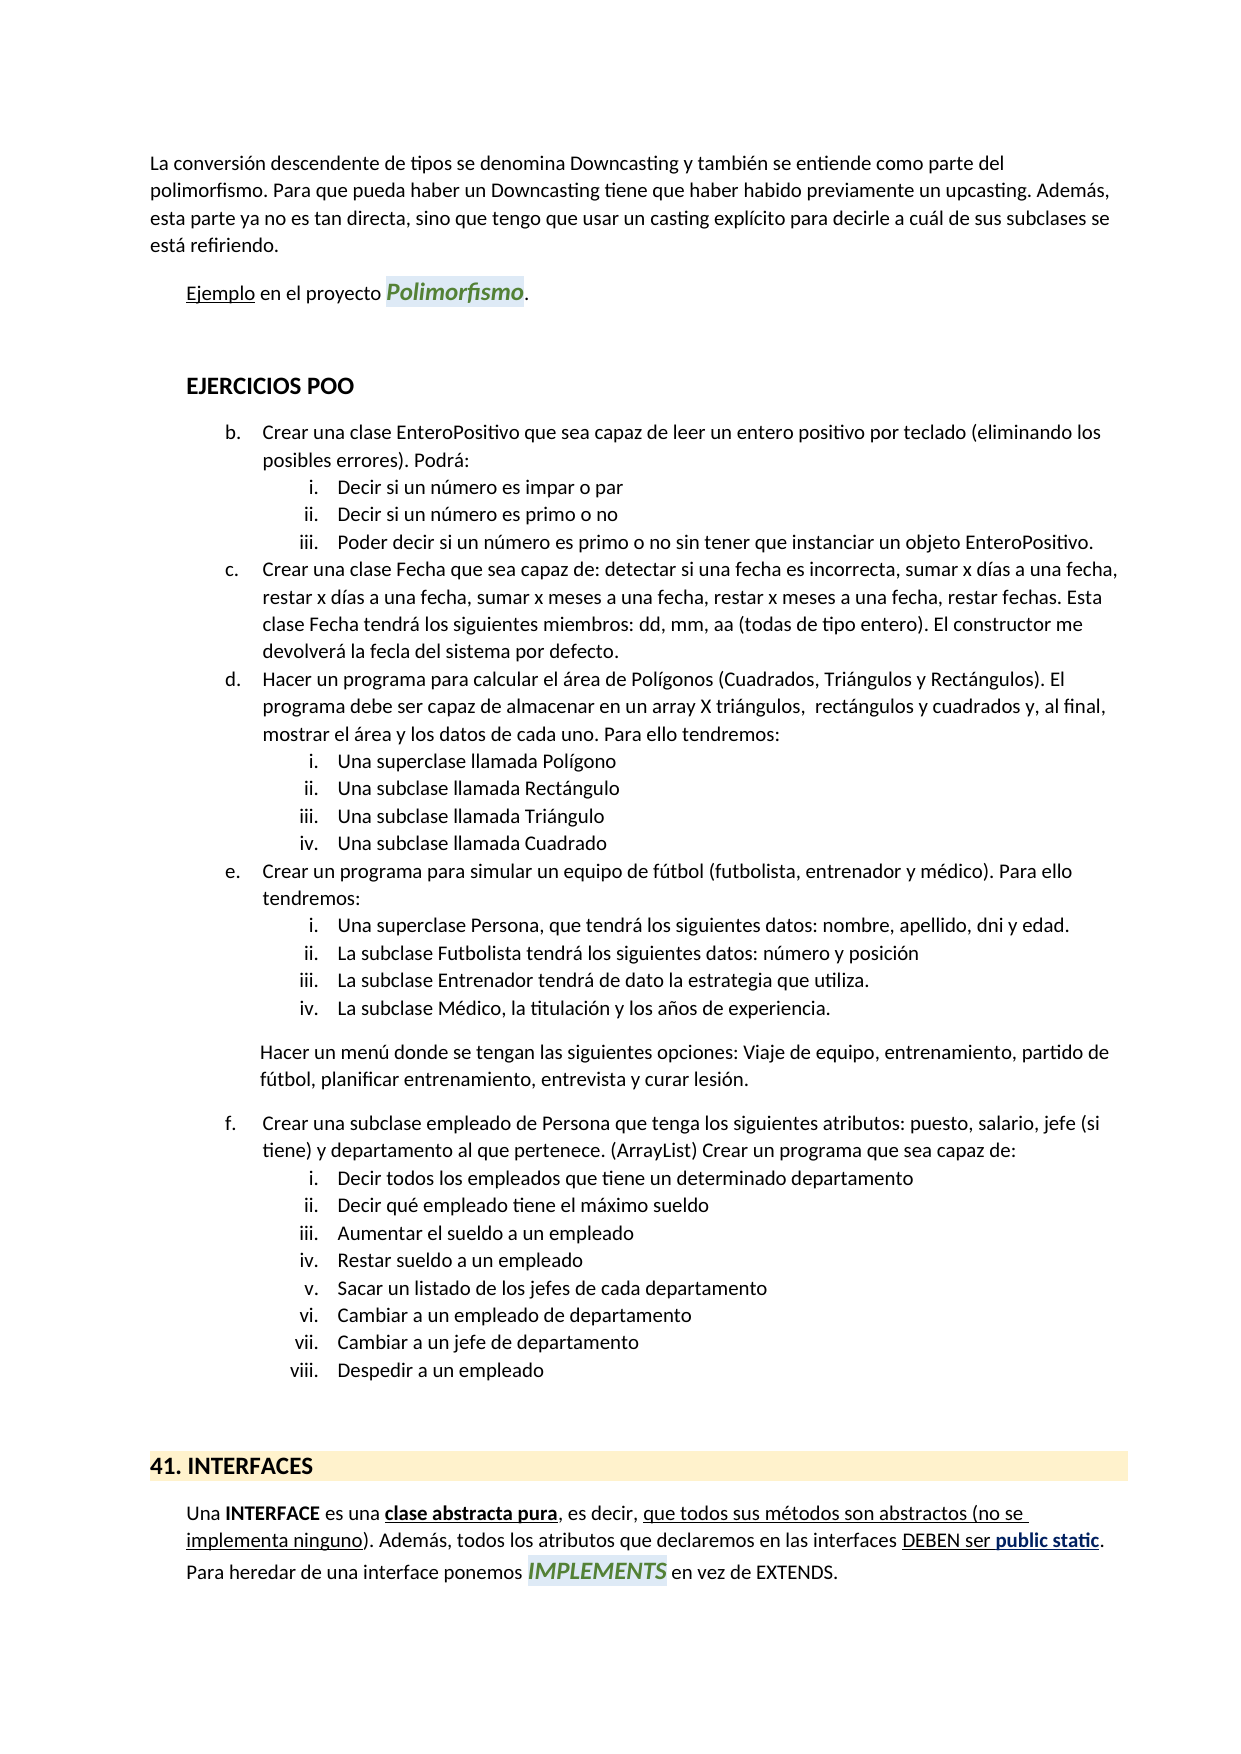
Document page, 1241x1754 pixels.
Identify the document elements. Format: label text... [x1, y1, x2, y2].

text Una INTERFACE es una clase abstracta pura, es decir, que todos sus métodos son abstractos (no se implementa ninguno). Además, todos los atributos que declaremos en las interfaces DEBEN ser public static. Para heredar de una interface ponemos IMPLEMENTS en vez de EXTENDS. [186, 1500, 1128, 1586]
list Crear un programa para simular un equipo de fútbol (futbolista, entrenador y médico). Para ello tendremos: [225, 858, 1128, 911]
list Despedir a un empleado [319, 1357, 1128, 1382]
list Cambiar a un empleado de departamento [319, 1302, 1128, 1327]
list Cambiar a un jefe de departamento [319, 1329, 1128, 1355]
list La subclase Entrenador tendrá de dato la estrategia que utiliza. [319, 967, 1128, 993]
list Hacer un programa para calcular el área de Polígonos (Cuadrados, Triángulos y Rectángulos). El programa debe ser capaz de almacenar en un array X triángulos, rectángulos y cuadrados y, al final, mostrar el área y los datos de cada uno. Para ello tendremos: [225, 666, 1128, 746]
text Ejemplo en el proyecto Polimorfismo. [186, 276, 1128, 307]
list Crear una clase EnteroPositivo que sea capaz de leer un entero positivo por teclado (eliminando los posibles errores). Podrá: [225, 419, 1128, 472]
list Una subclase llamada Rectángulo [319, 776, 1128, 801]
list Decir si un número es primo o no [319, 502, 1128, 527]
list Poder decir si un número es primo o no sin tener que instanciar un objeto EnteroPositivo. [319, 529, 1128, 554]
list Decir qué empleado tiene el máximo sueldo [319, 1192, 1128, 1218]
list Sacar un listado de los jefes de cada departamento [319, 1275, 1128, 1300]
list Restar sueldo a un empleado [319, 1247, 1128, 1273]
list Crear una clase Fecha que sea capaz de: detectar si una fecha es incorrecta, sumar x días a una fecha, restar x días a una fecha, sumar x meses a una fecha, restar x meses a una fecha, restar fechas. Esta clase Fecha tendrá los siguientes miembros: dd, mm, aa (todas de tipo entero). El constructor me devolverá la fecla del sistema por defecto. [225, 556, 1128, 664]
list Una subclase llamada Triángulo [319, 803, 1128, 828]
list Crear una subclase empleado de Persona que tenga los siguientes atributos: puesto, salario, jefe (si tiene) y departamento al que pertenece. (ArrayList) Crear un programa que sea capaz de: [225, 1110, 1128, 1163]
text Hacer un menú donde se tengan las siguientes opciones: Viaje de equipo, entrenamiento, partido de fútbol, planificar entrenamiento, entrevista y curar lesión. [260, 1039, 1128, 1092]
list Una superclase Persona, que tendrá los siguientes datos: nombre, apellido, dni y edad. [319, 913, 1128, 938]
list INTERFACES [150, 1451, 1128, 1481]
list Decir todos los empleados que tiene un determinado departamento [319, 1165, 1128, 1191]
list Decir si un número es impar o par [319, 474, 1128, 500]
text EJERCICIOS POO [186, 370, 1128, 400]
text La conversión descendente de tipos se denomina Downcasting y también se entiende como parte del polimorfismo. Para que pueda haber un Downcasting tiene que haber habido previamente un upcasting. Además, esta parte ya no es tan directa, sino que tengo que usar un casting explícito para decirle a cuál de sus subclases se está refiriendo. [150, 150, 1128, 258]
list La subclase Médico, la titulación y los años de experiencia. [319, 995, 1128, 1020]
list Aumentar el sueldo a un empleado [319, 1220, 1128, 1245]
list Una superclase llamada Polígono [319, 748, 1128, 774]
list Una subclase llamada Cuadrado [319, 830, 1128, 856]
list La subclase Futbolista tendrá los siguientes datos: número y posición [319, 940, 1128, 965]
